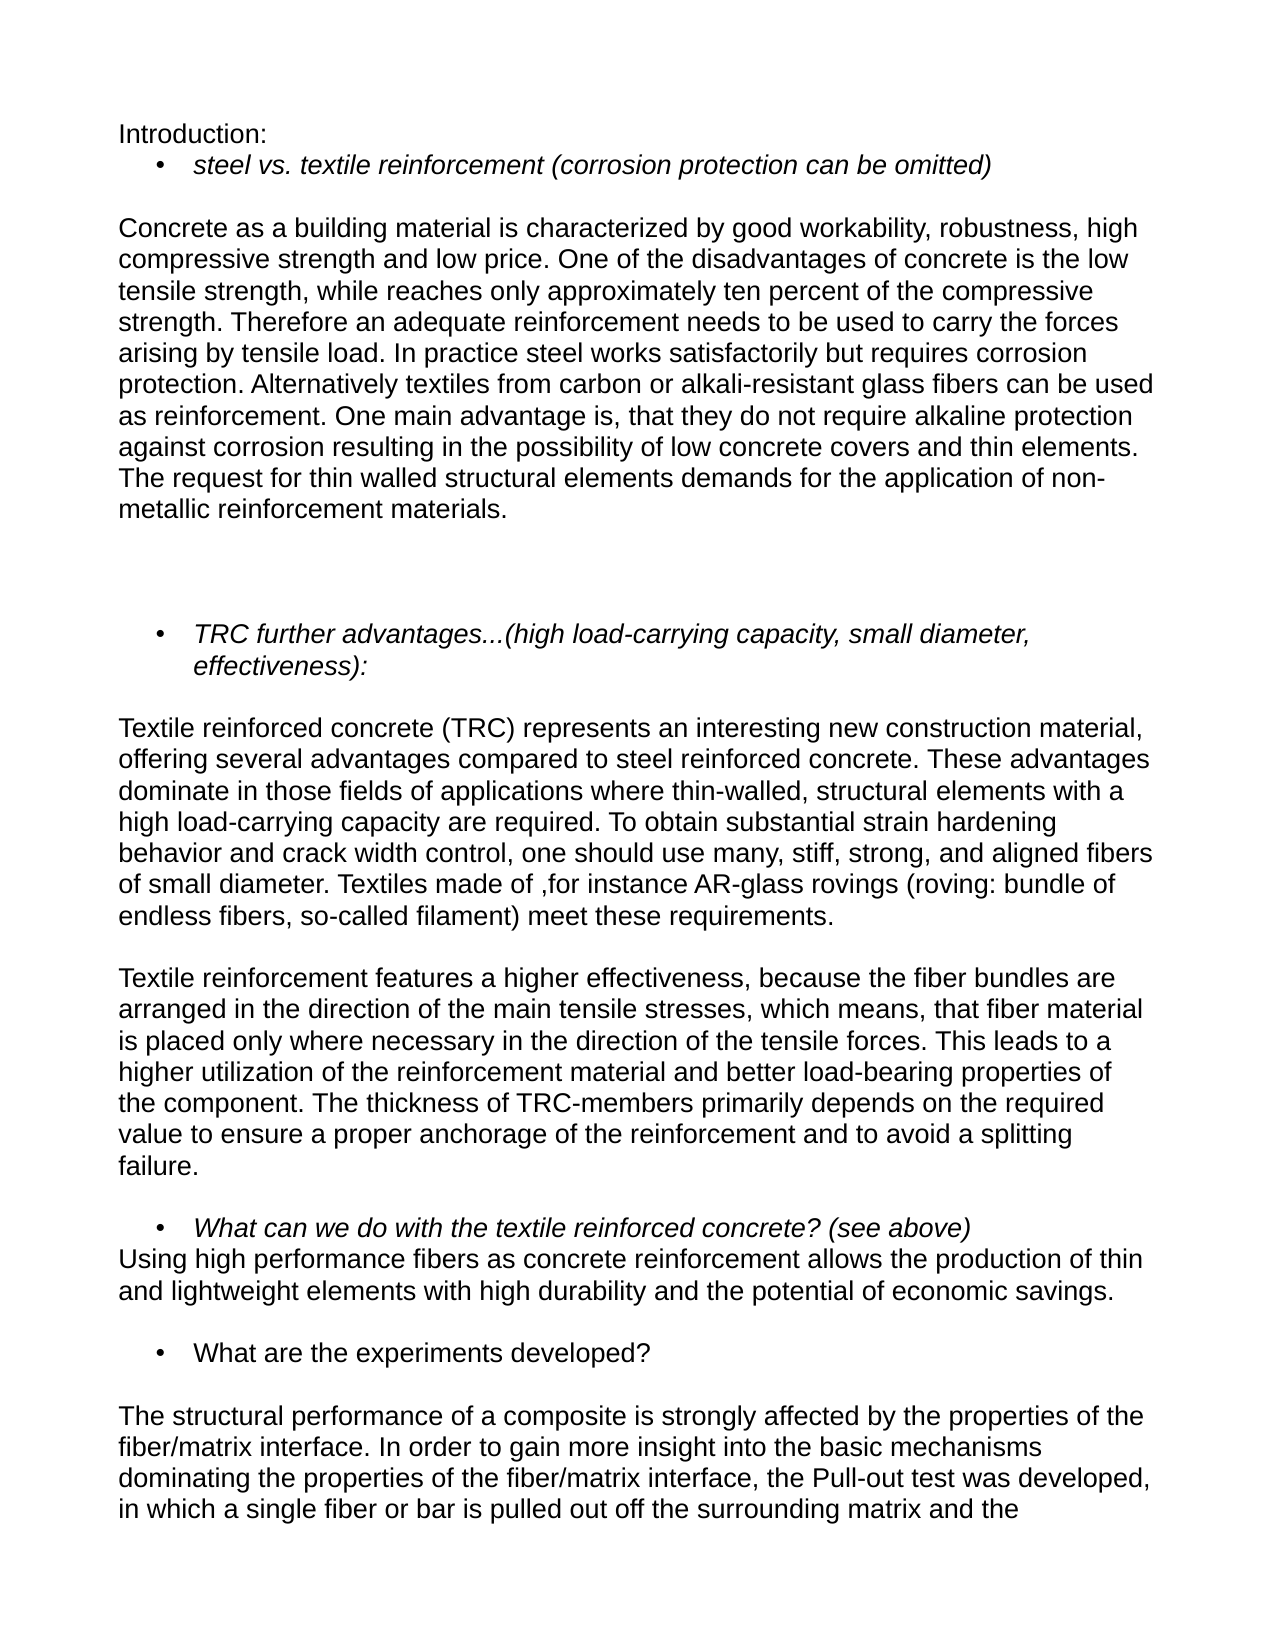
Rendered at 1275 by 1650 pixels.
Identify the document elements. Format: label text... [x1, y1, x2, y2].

text Using high performance fibers as concrete reinforcement allows the production of thin and lightweight elements with high durability and the potential of economic savings. [118, 1243, 1157, 1306]
list What can we do with the textile reinforced concrete? (see above) [156, 1212, 1157, 1243]
text Textile reinforcement features a higher effectiveness, because the fiber bundles are arranged in the direction of the main tensile stresses, which means, that fiber material is placed only where necessary in the direction of the tensile forces. This leads to a higher utilization of the reinforcement material and better load-bearing properties of the component. The thickness of TRC-members primarily depends on the required value to ensure a proper anchorage of the reinforcement and to avoid a splitting failure. [118, 962, 1157, 1181]
list TRC further advantages...(high load-carrying capacity, small diameter, effectiveness): [156, 618, 1157, 681]
text The structural performance of a composite is strongly affected by the properties of the fiber/matrix interface. In order to gain more insight into the basic mechanisms dominating the properties of the fiber/matrix interface, the Pull-out test was developed, in which a single fiber or bar is pulled out off the surrounding matrix and the [118, 1400, 1157, 1525]
text Textile reinforced concrete (TRC) represents an interesting new construction material, offering several advantages compared to steel reinforced concrete. These advantages dominate in those fields of applications where thin-walled, structural elements with a high load-carrying capacity are required. To obtain substantial strain hardening behavior and crack width control, one should use many, stiff, strong, and aligned fibers of small diameter. Textiles made of ,for instance AR-glass rovings (roving: bundle of endless fibers, so-called filament) meet these requirements. [118, 712, 1157, 931]
text Concrete as a building material is characterized by good workability, robustness, high compressive strength and low price. One of the disadvantages of concrete is the low tensile strength, while reaches only approximately ten percent of the compressive strength. Therefore an adequate reinforcement needs to be used to carry the forces arising by tensile load. In practice steel works satisfactorily but requires corrosion protection. Alternatively textiles from carbon or alkali-resistant glass fibers can be used as reinforcement. One main advantage is, that they do not require alkaline protection against corrosion resulting in the possibility of low concrete covers and thin elements. The request for thin walled structural elements demands for the application of non-metallic reinforcement materials. [118, 212, 1157, 524]
text Introduction: [118, 118, 1157, 149]
list What are the experiments developed? [156, 1337, 1157, 1368]
list steel vs. textile reinforcement (corrosion protection can be omitted) [156, 149, 1157, 181]
